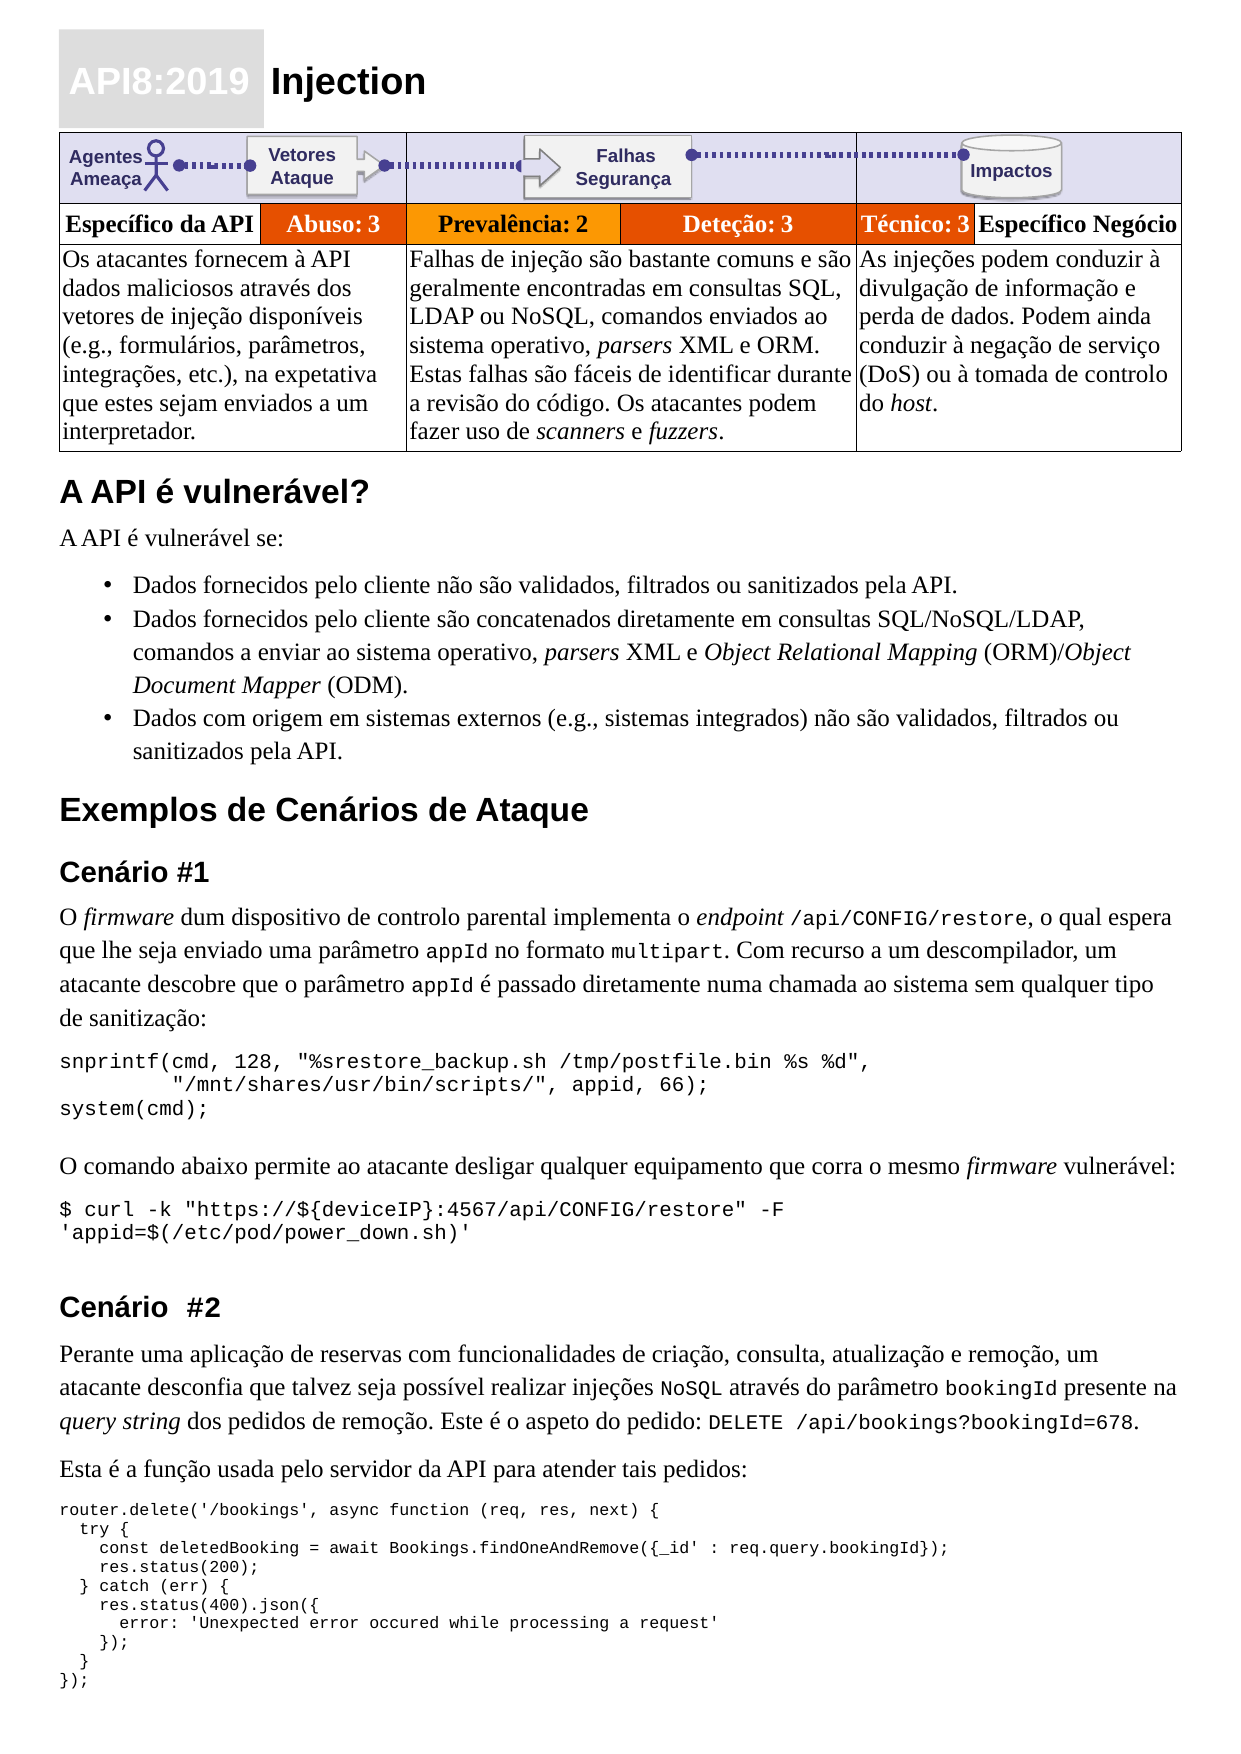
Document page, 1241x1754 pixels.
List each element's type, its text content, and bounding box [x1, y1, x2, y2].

text res.status(200); [59, 1558, 1181, 1577]
text snprintf(cmd, 128, "%srestore_backup.sh /tmp/postfile.bin %s %d", [59, 1051, 1181, 1074]
list Dados com origem em sistemas externos (e.g., sistemas integrados) não são validados, filtrados ou sanitizados pela API. [103, 703, 1181, 764]
list Dados fornecidos pelo cliente são concatenados diretamente em consultas SQL/NoSQL/LDAP, comandos a enviar ao sistema operativo, parsers XML e Object Relational Mapping (ORM)/Object Document Mapper (ODM). [103, 604, 1181, 698]
table_header [60, 133, 260, 203]
text } catch (err) { [59, 1577, 1181, 1596]
table_header [857, 133, 974, 203]
subtitle Cenário #2 [59, 1290, 1181, 1326]
text try { [59, 1521, 1181, 1540]
table_header [260, 133, 406, 203]
table_header [620, 133, 856, 203]
text system(cmd); [59, 1098, 1181, 1122]
table_cell Específico da API [60, 204, 260, 244]
text O comando abaixo permite ao atacante desligar qualquer equipamento que corra o mesmo firmware vulnerável: [59, 1151, 1181, 1180]
table_header [974, 133, 1181, 203]
table_cell As injeções podem conduzir à divulgação de informação e perda de dados. Podem ainda conduzir à negação de serviço (DoS) ou à tomada de controlo do host. [857, 245, 1181, 451]
table_cell Específico Negócio [975, 204, 1181, 244]
table_cell Abuso: 3 [261, 204, 406, 244]
text const deletedBooking = await Bookings.findOneAndRemove({_id' : req.query.bookingId}); [59, 1540, 1181, 1558]
table_cell Prevalência: 2 [407, 204, 620, 244]
subtitle A API é vulnerável? [59, 472, 1181, 511]
table_cell Os atacantes fornecem à API dados maliciosos através dos vetores de injeção disponíveis (e.g., formulários, parâmetros, integrações, etc.), na expetativa que estes sejam enviados a um interpretador. [60, 245, 406, 451]
table_header [407, 133, 620, 203]
text }); [59, 1634, 1181, 1653]
text } }); [59, 1653, 1181, 1691]
text $ curl -k "https://${deviceIP}:4567/api/CONFIG/restore" -F 'appid=$(/etc/pod/power_down.sh)' [59, 1199, 1181, 1246]
text Esta é a função usada pelo servidor da API para atender tais pedidos: [59, 1454, 1181, 1483]
text error: 'Unexpected error occured while processing a request' [59, 1615, 1181, 1634]
text Perante uma aplicação de reservas com funcionalidades de criação, consulta, atualização e remoção, um atacante desconfia que talvez seja possível realizar injeções NoSQL através do parâmetro bookingId presente na query string dos pedidos de remoção. Este é o aspeto do pedido: DELETE /api/bookings?bookingId=678. [59, 1339, 1181, 1435]
table_cell Deteção: 3 [621, 204, 856, 244]
text router.delete('/bookings', async function (req, res, next) { [59, 1502, 1181, 1521]
subtitle Exemplos de Cenários de Ataque [59, 789, 1181, 828]
text res.status(400).json({ [59, 1596, 1181, 1615]
list Dados fornecidos pelo cliente não são validados, filtrados ou sanitizados pela API. [103, 571, 1181, 599]
text A API é vulnerável se: [59, 523, 1181, 552]
table_cell Técnico: 3 [857, 204, 974, 244]
subtitle Cenário #1 [59, 855, 1181, 889]
text "/mnt/shares/usr/bin/scripts/", appid, 66); [59, 1074, 1181, 1098]
text O firmware dum dispositivo de controlo parental implementa o endpoint /api/CONFIG/restore, o qual espera que lhe seja enviado uma parâmetro appId no formato multipart. Com recurso a um descompilador, um atacante descobre que o parâmetro appId é passado diretamente numa chamada ao sistema sem qualquer tipo de sanitização: [59, 902, 1181, 1032]
table_cell Falhas de injeção são bastante comuns e são geralmente encontradas em consultas SQL, LDAP ou NoSQL, comandos enviados ao sistema operativo, parsers XML e ORM. Estas falhas são fáceis de identificar durante a revisão do código. Os atacantes podem fazer uso de scanners e fuzzers. [407, 245, 856, 451]
